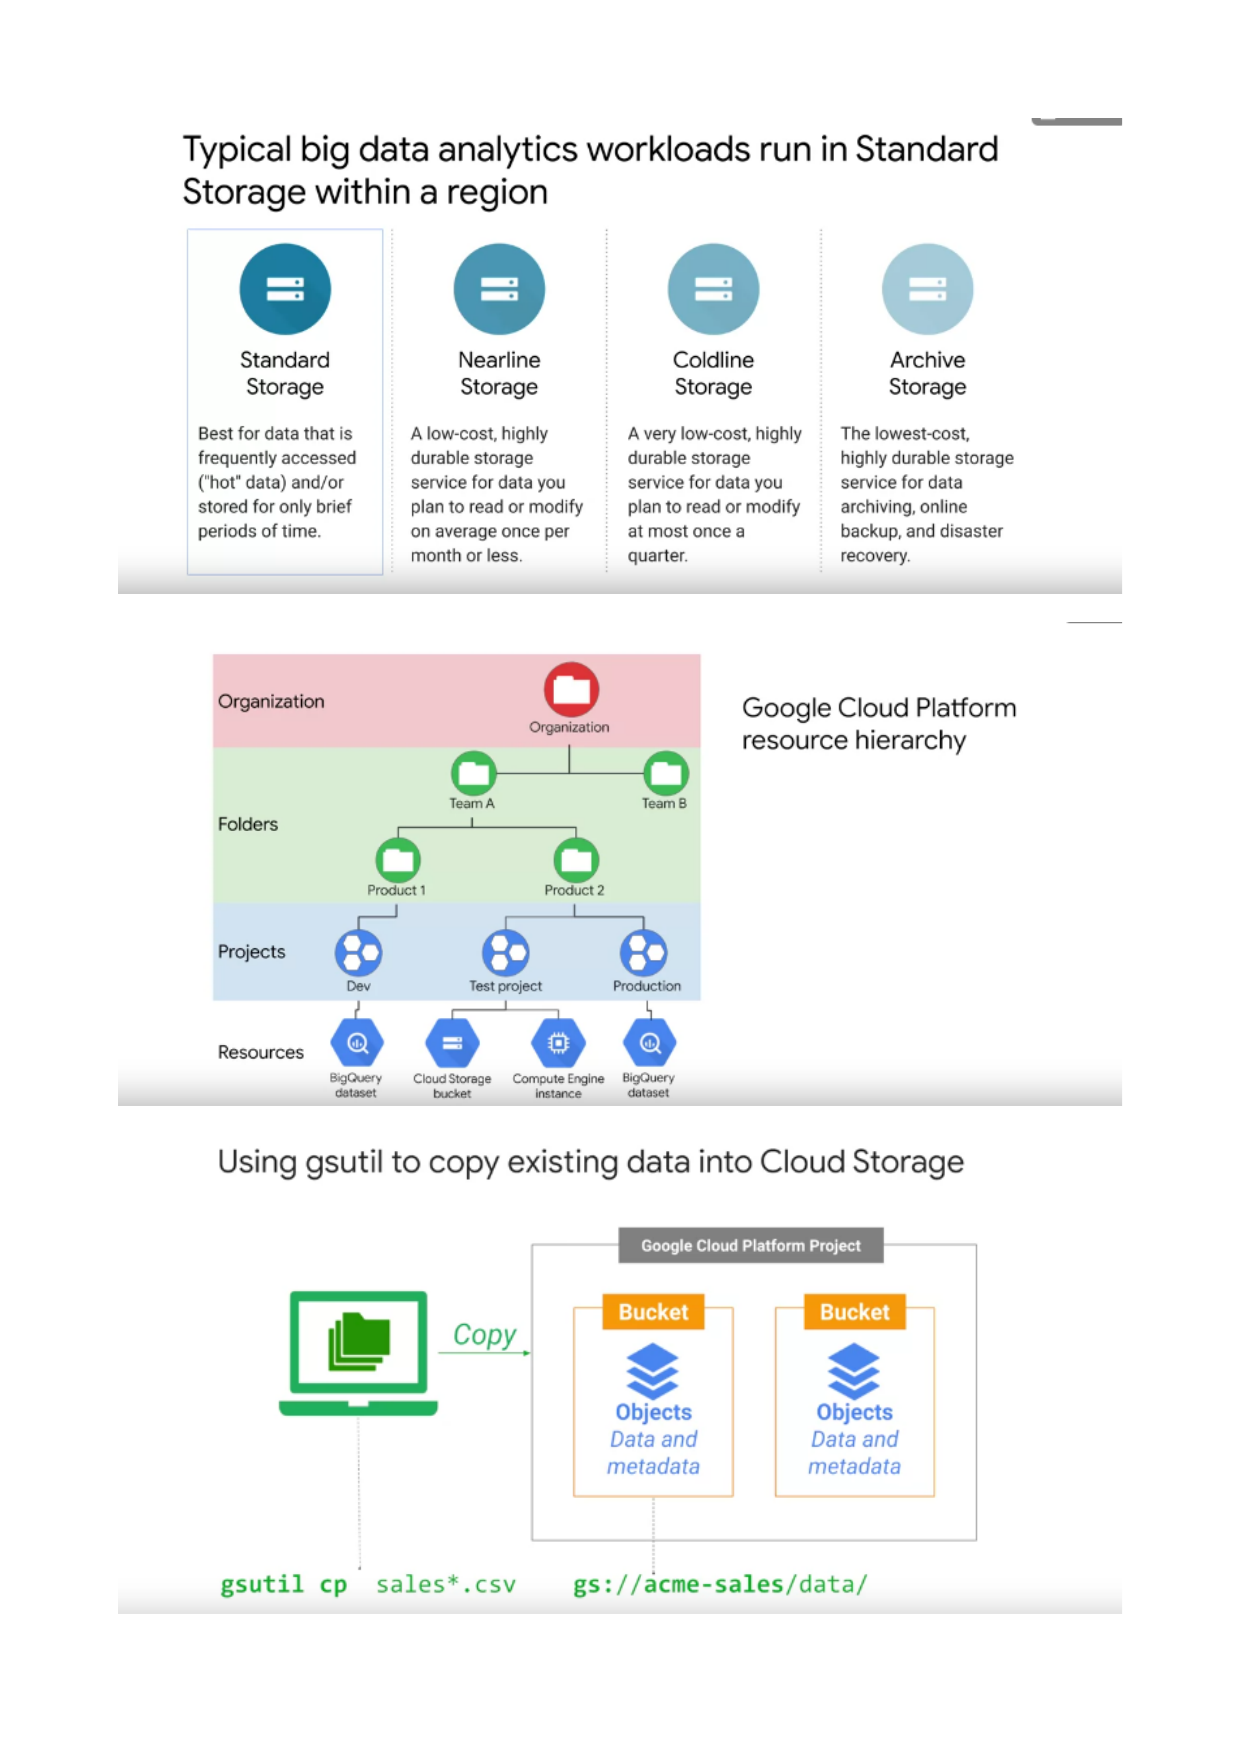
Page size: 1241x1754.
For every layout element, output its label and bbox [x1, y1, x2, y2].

picture [118, 1133, 1123, 1614]
picture [118, 622, 1123, 1106]
picture [118, 118, 1123, 594]
